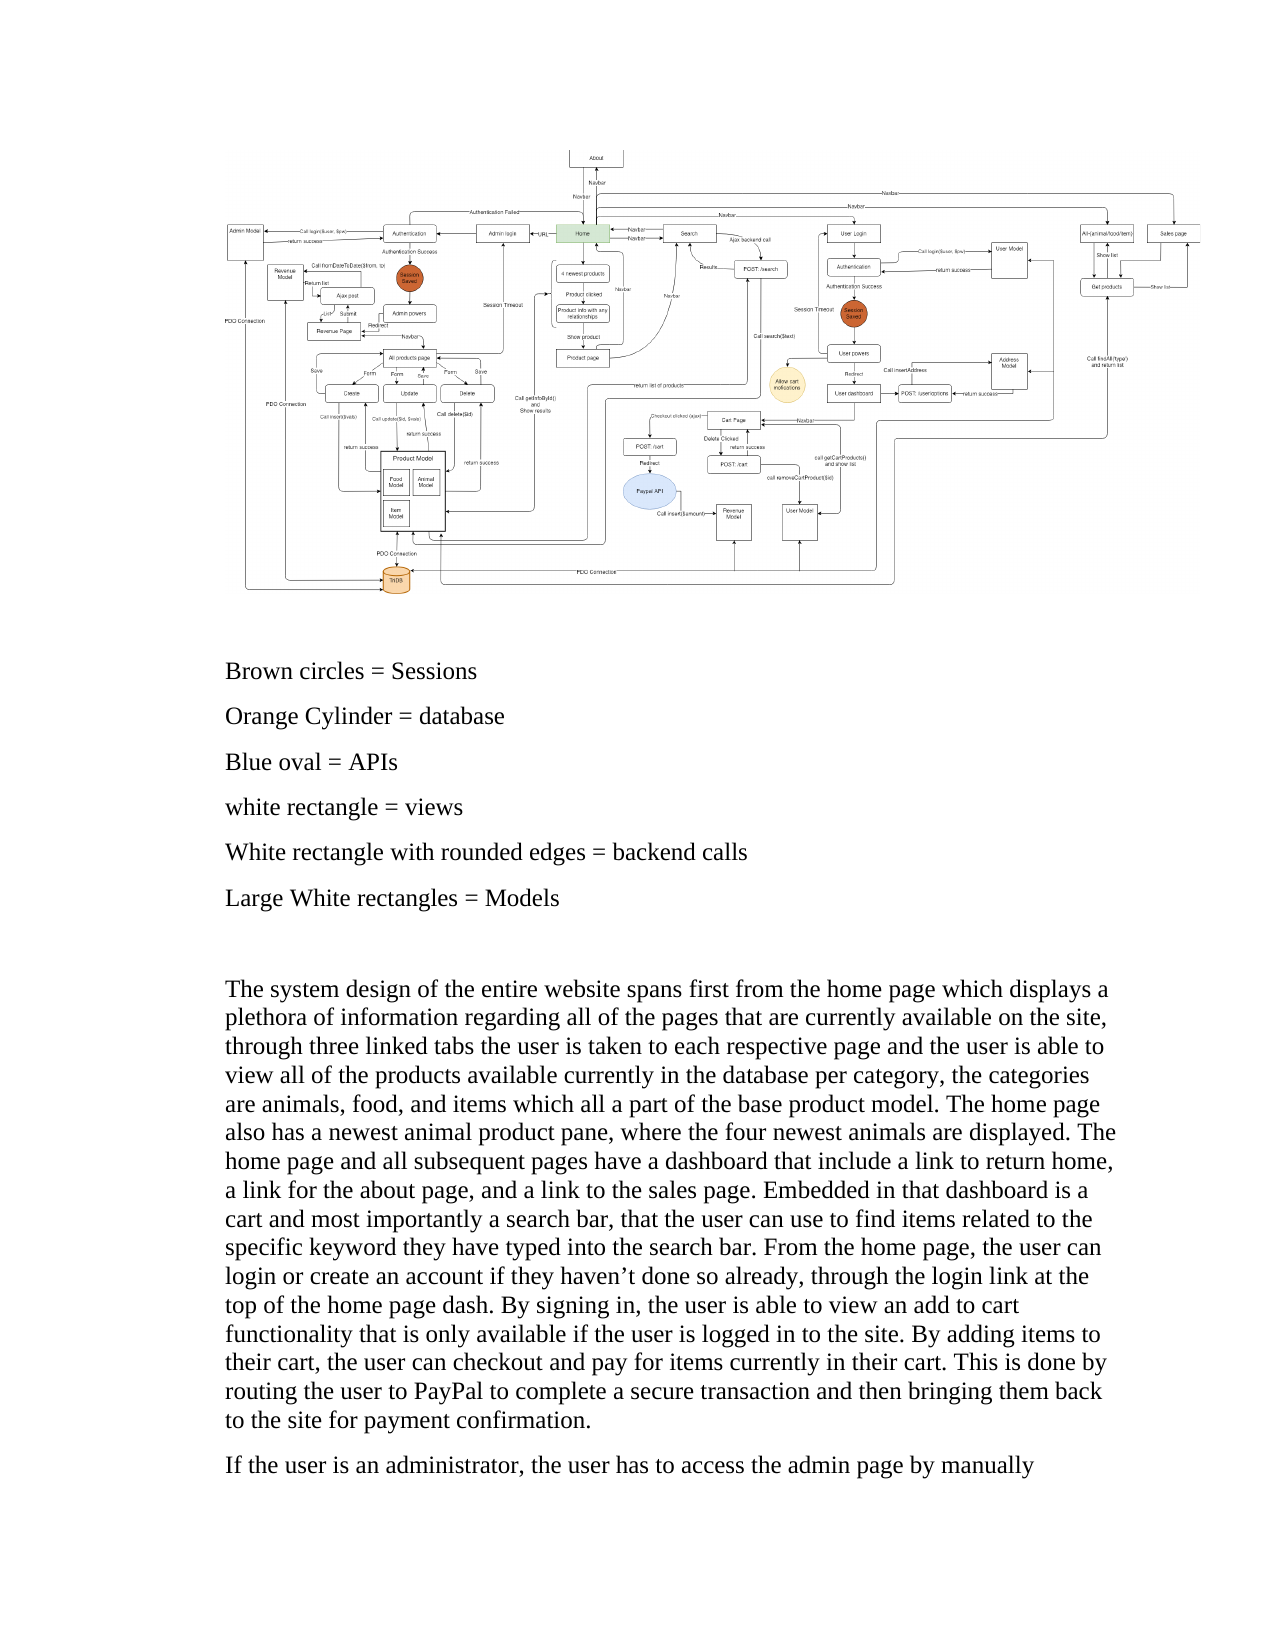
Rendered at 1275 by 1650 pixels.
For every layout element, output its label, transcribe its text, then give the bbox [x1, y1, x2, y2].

picture [225, 150, 1200, 594]
text Blue oval = APIs [225, 747, 1125, 775]
text The system design of the entire website spans first from the home page which displays a plethora of information regarding all of the pages that are currently available on the site, through three linked tabs the user is taken to each respective page and the user is able to view all of the products available currently in the database per category, the categories are animals, food, and items which all a part of the base product model. The home page also has a newest animal product pane, where the four newest animals are displayed. The home page and all subsequent pages have a dashboard that include a link to return home, a link for the about page, and a link to the sales page. Embedded in that dashboard is a cart and most importantly a search bar, that the user can use to find items related to the specific keyword they have typed into the search bar. From the home page, the user can login or create an account if they haven’t done so already, through the login link at the top of the home page dash. By signing in, the user is able to view an add to cart functionality that is only available if the user is logged in to the site. By adding items to their cart, the user can checkout and pay for items currently in their cart. This is done by routing the user to PayPal to complete a secure transaction and then bringing them back to the site for payment confirmation. [225, 974, 1125, 1434]
text Brown circles = Sessions [225, 656, 1125, 684]
text If the user is an administrator, the user has to access the admin page by manually [225, 1450, 1125, 1479]
text Orange Cylinder = database [225, 701, 1125, 730]
text Large White rectangles = Models [225, 883, 1125, 912]
text White rectangle with rounded edges = backend calls [225, 837, 1125, 866]
text white rectangle = views [225, 792, 1125, 821]
